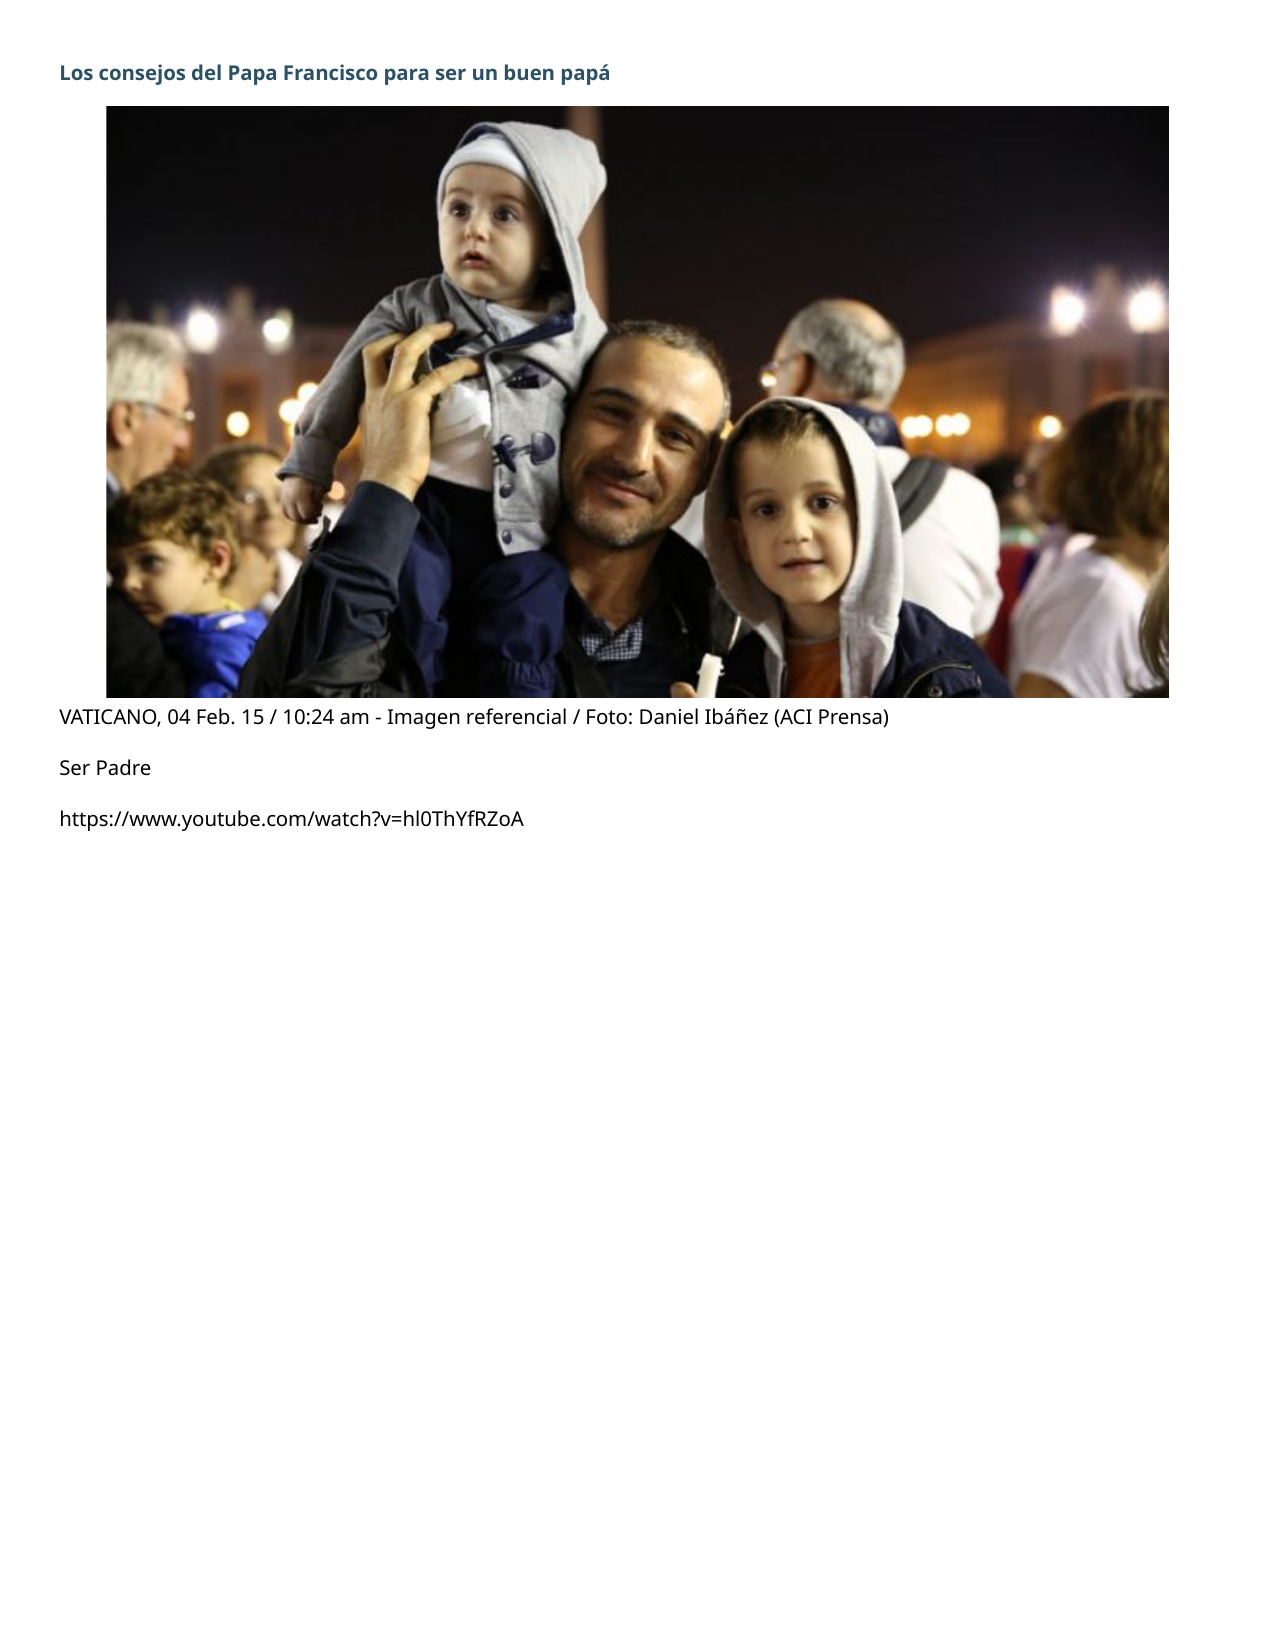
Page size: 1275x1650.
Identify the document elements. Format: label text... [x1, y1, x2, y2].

text https://www.youtube.com/watch?v=hl0ThYfRZoA [59, 805, 1216, 833]
text VATICANO, 04 Feb. 15 / 10:24 am - Imagen referencial / Foto: Daniel Ibáñez (ACI Prensa) [59, 110, 1216, 731]
subtitle Los consejos del Papa Francisco para ser un buen papá [59, 59, 1216, 87]
text Ser Padre [59, 754, 1216, 782]
picture [106, 106, 1169, 698]
